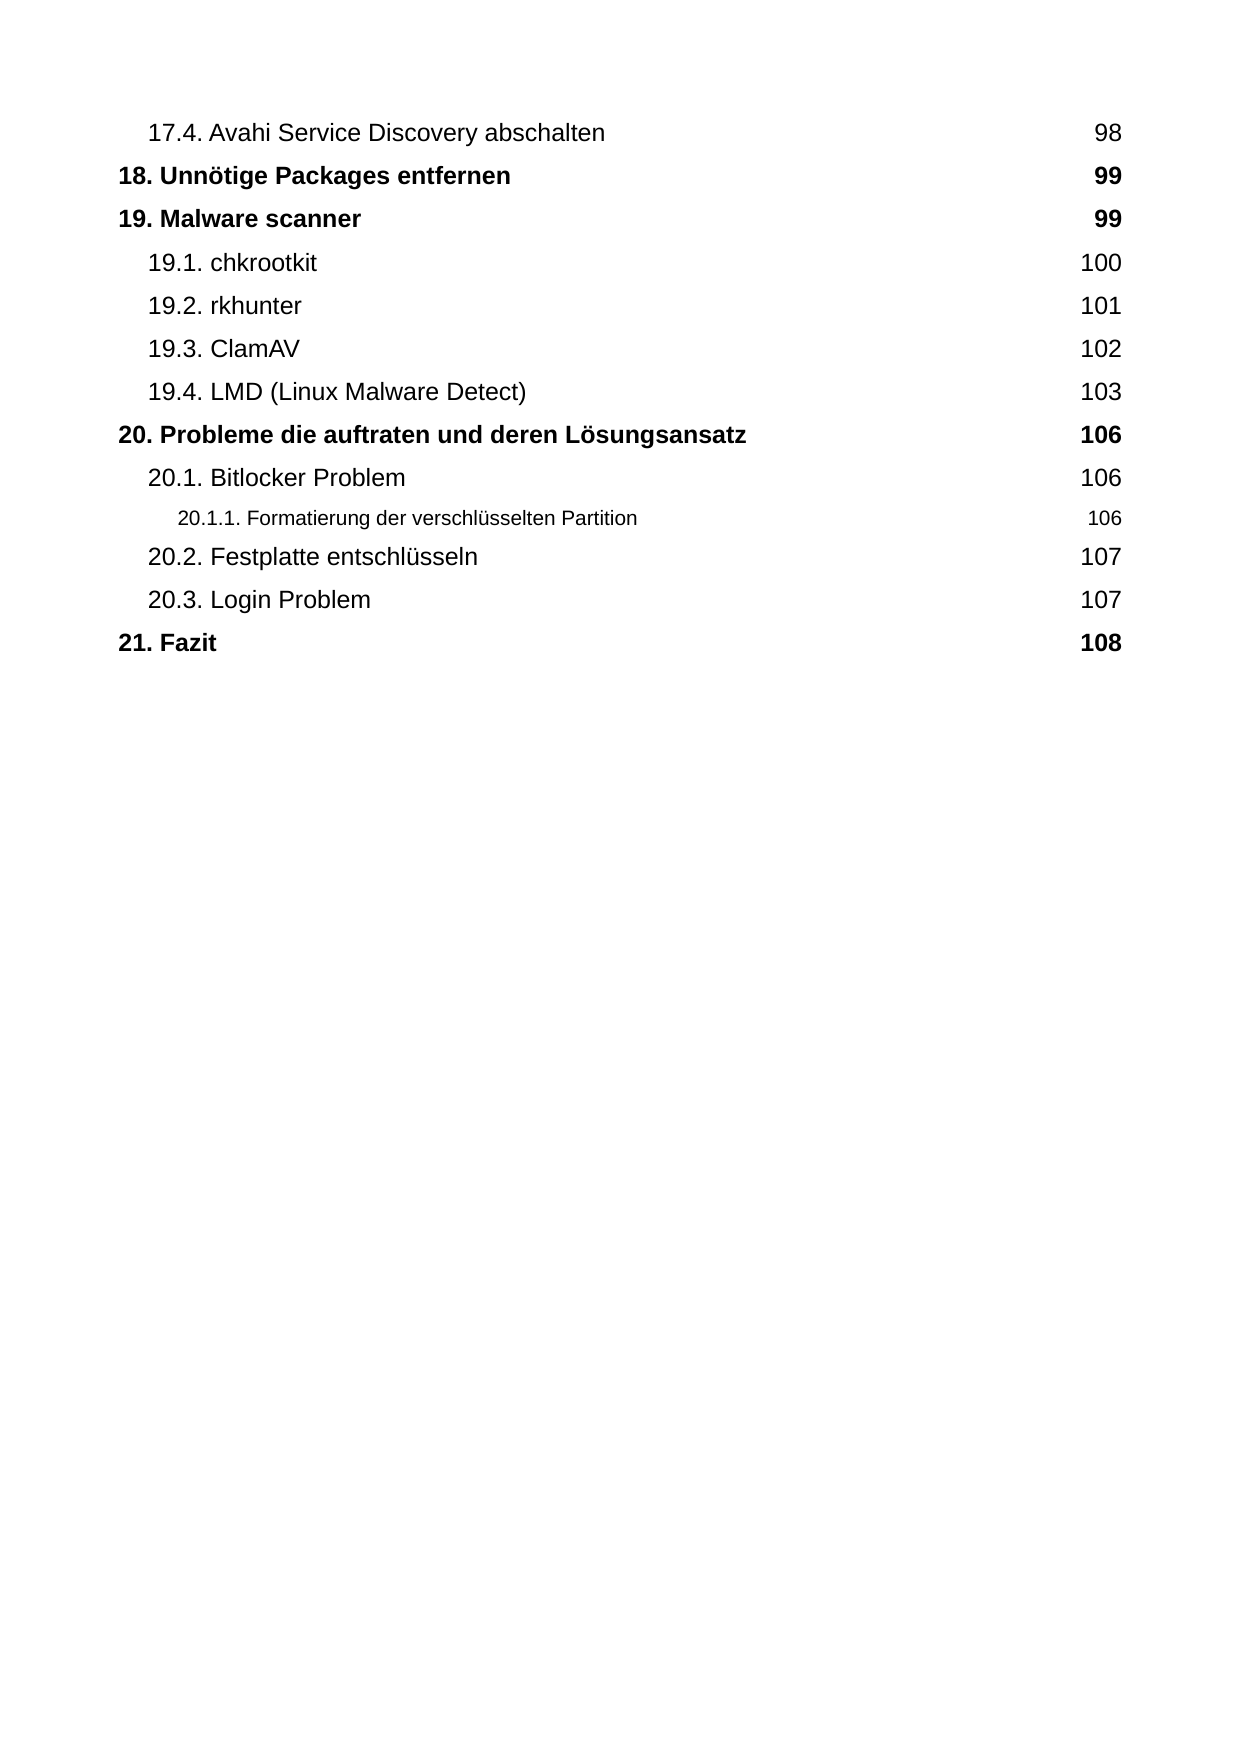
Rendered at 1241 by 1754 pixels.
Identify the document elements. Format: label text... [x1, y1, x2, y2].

text 19.1. chkrootkit 100 [148, 247, 1122, 276]
text 20.1.1. Formatierung der verschlüsselten Partition 106 [177, 506, 1122, 530]
text 18. Unnötige Packages entfernen 99 [118, 161, 1122, 190]
text 17.4. Avahi Service Discovery abschalten 98 [148, 118, 1122, 147]
text 19.4. LMD (Linux Malware Detect) 103 [148, 377, 1122, 406]
text 20. Probleme die auftraten und deren Lösungsansatz 106 [118, 420, 1122, 449]
text 20.3. Login Problem 107 [148, 585, 1122, 614]
text 19.2. rkhunter 101 [148, 291, 1122, 319]
text 20.1. Bitlocker Problem 106 [148, 463, 1122, 492]
text 19.3. ClamAV 102 [148, 334, 1122, 362]
text 19. Malware scanner 99 [118, 204, 1122, 233]
text 21. Fazit 108 [118, 628, 1122, 657]
text 20.2. Festplatte entschlüsseln 107 [148, 542, 1122, 571]
